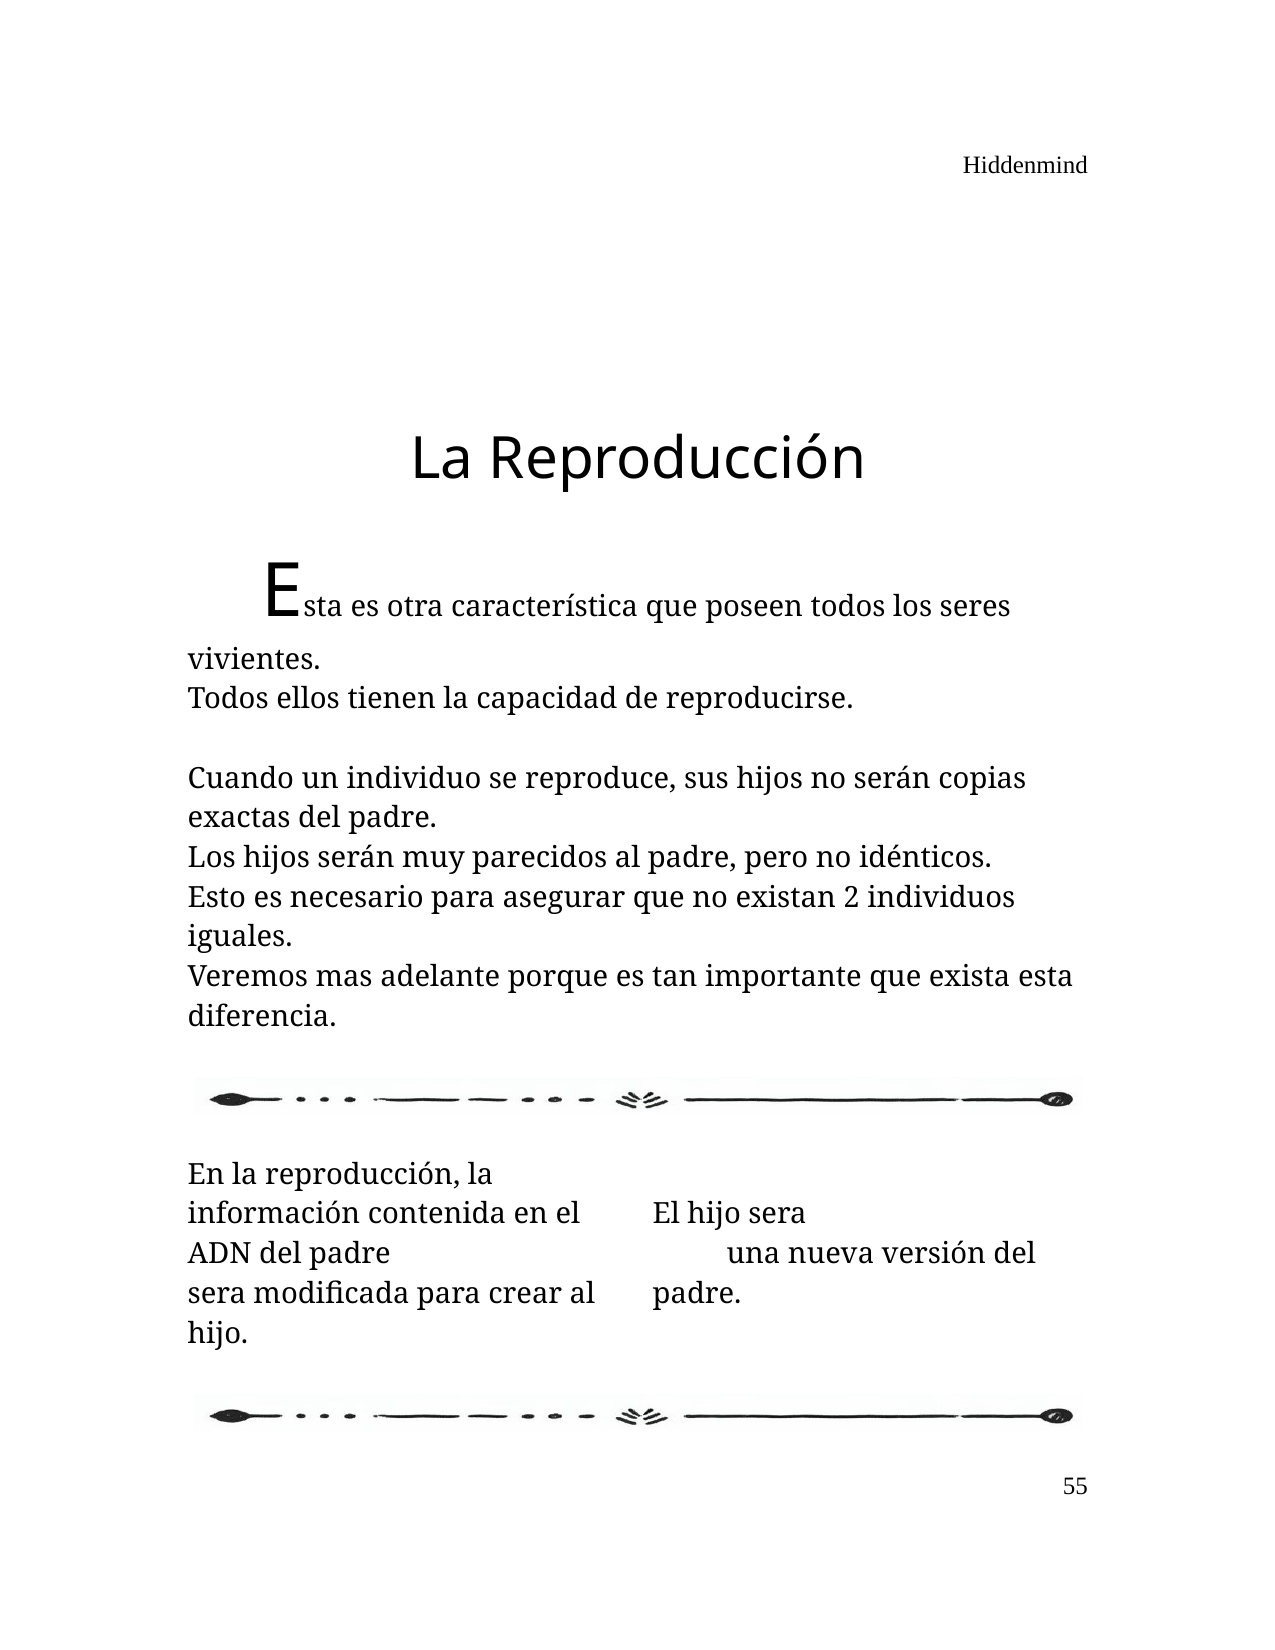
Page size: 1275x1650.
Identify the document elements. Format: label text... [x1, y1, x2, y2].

text Veremos mas adelante porque es tan importante que exista esta diferencia. [187, 955, 1087, 1035]
text En la reproducción, la información contenida en el ADN del padre [187, 1153, 622, 1272]
text Los hijos serán muy parecidos al padre, pero no idénticos. [187, 836, 1087, 876]
picture [193, 1394, 1083, 1431]
text sera modificada para crear al hijo. [187, 1272, 622, 1352]
text Esta es otra característica que poseen todos los seres vivientes. [187, 536, 1087, 678]
text El hijo sera [652, 1193, 1087, 1232]
text una nueva versión del padre. [652, 1232, 1087, 1312]
text Esto es necesario para asegurar que no existan 2 individuos iguales. [187, 876, 1087, 955]
picture [193, 1077, 1083, 1114]
text Cuando un individuo se reproduce, sus hijos no serán copias exactas del padre. [187, 757, 1087, 836]
text Todos ellos tienen la capacidad de reproducirse. [187, 678, 1087, 717]
